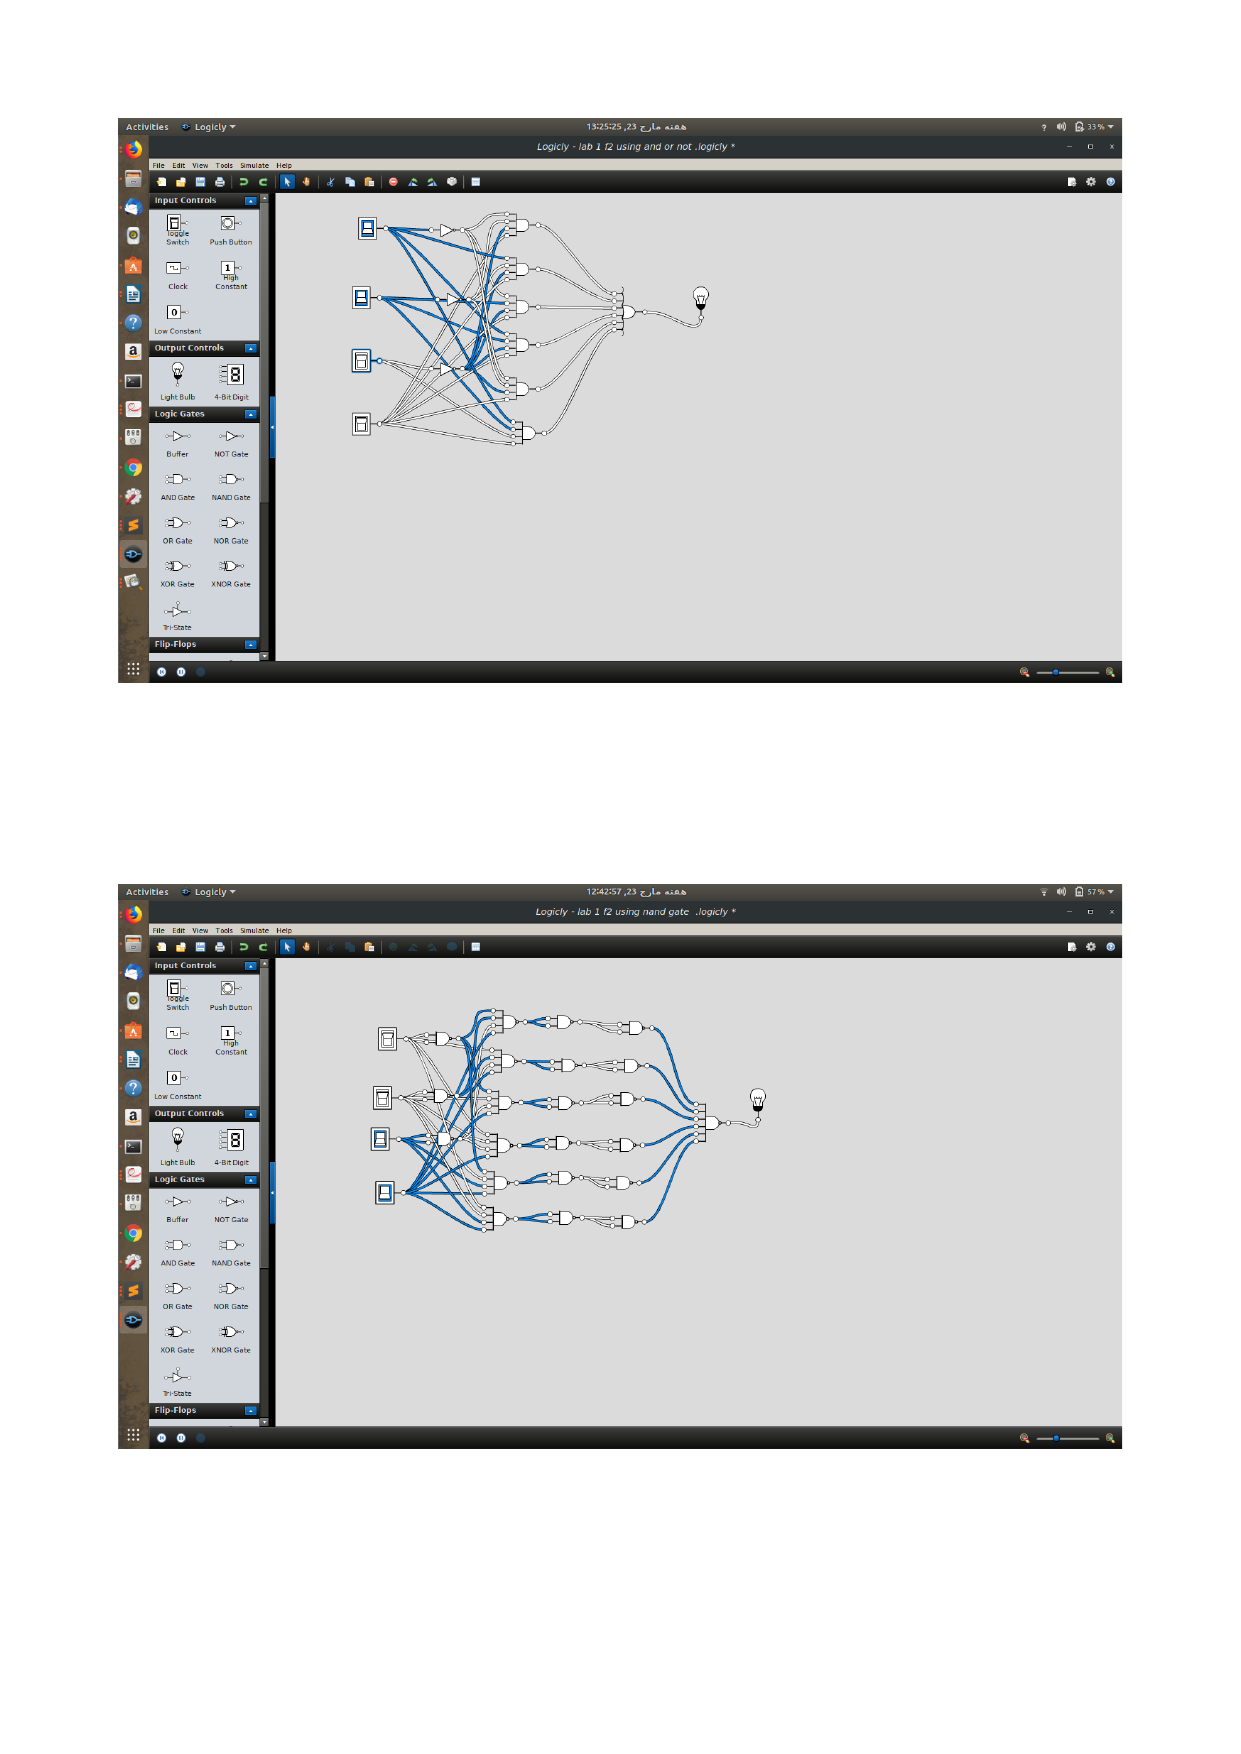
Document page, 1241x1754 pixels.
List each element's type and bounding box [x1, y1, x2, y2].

picture [118, 884, 1123, 1449]
picture [118, 118, 1123, 683]
